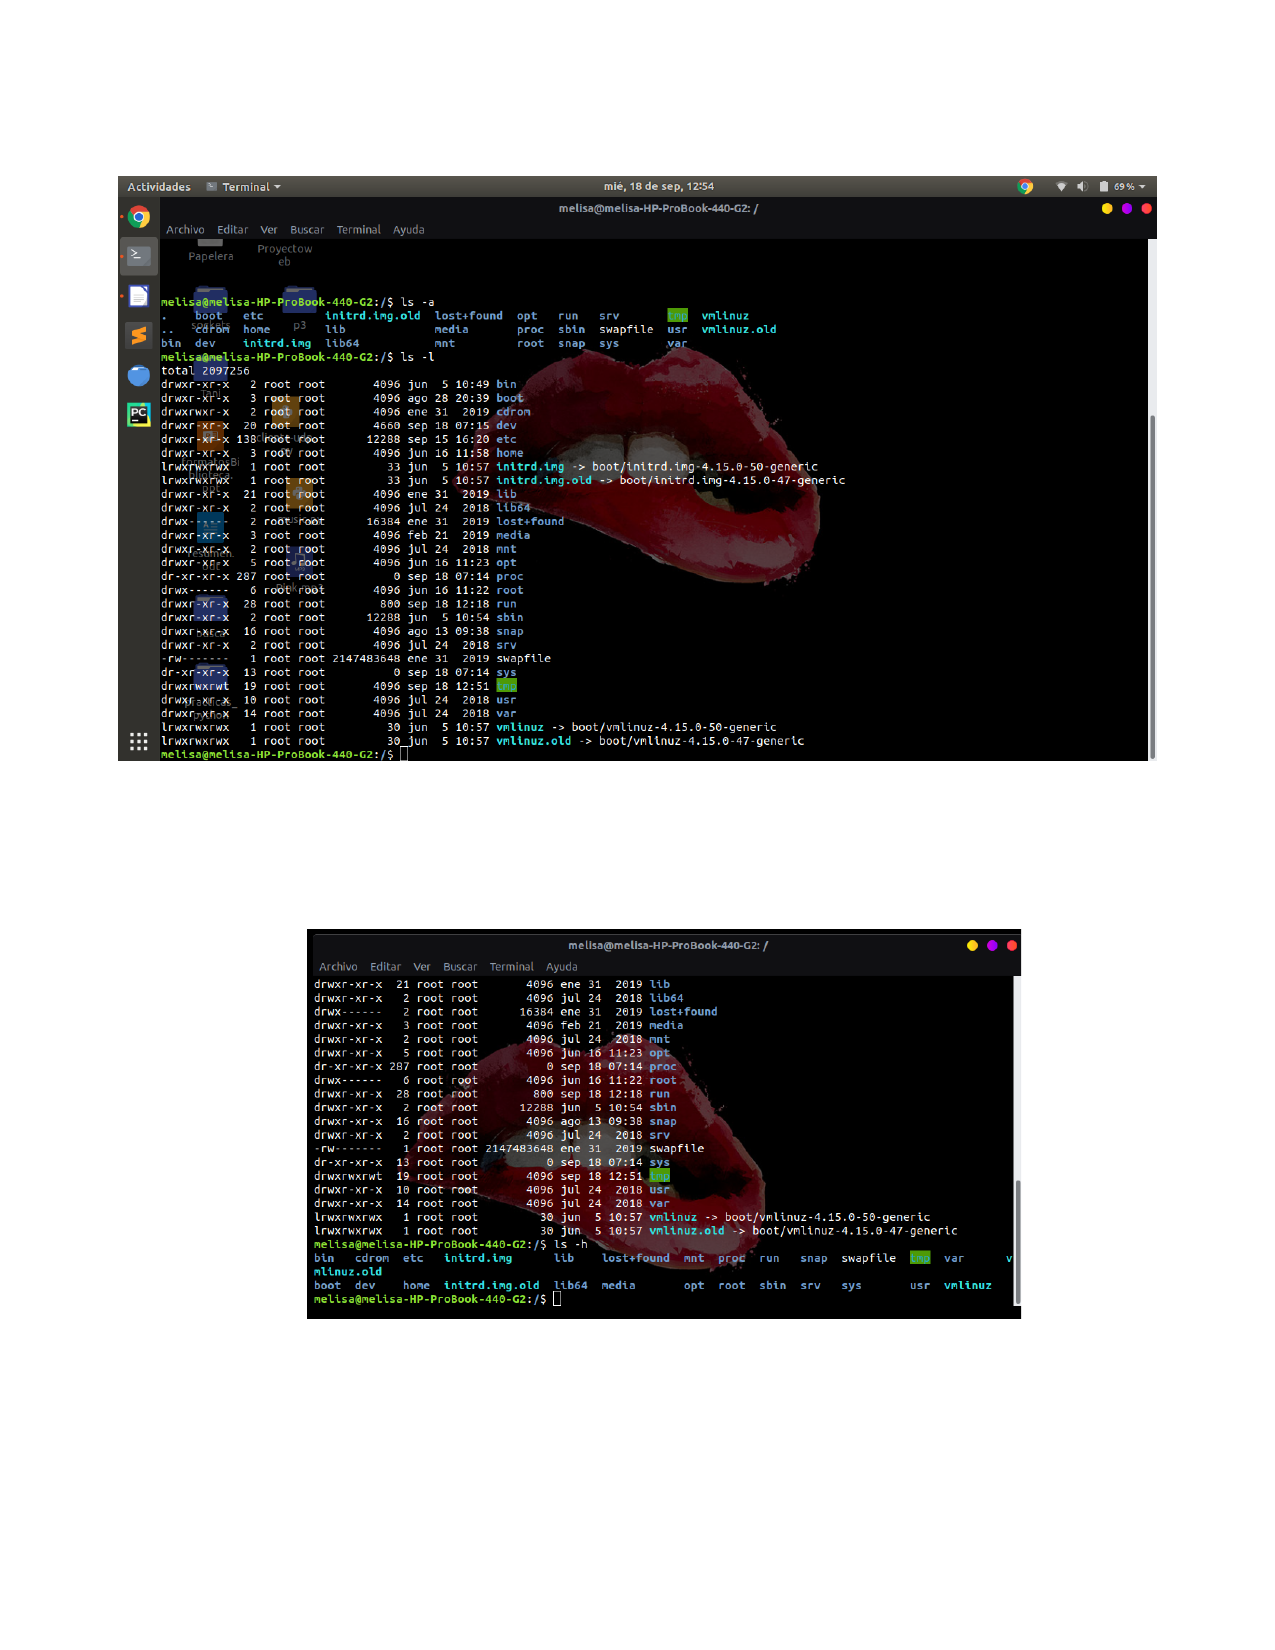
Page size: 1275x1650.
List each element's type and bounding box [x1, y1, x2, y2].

picture [118, 176, 1157, 761]
picture [307, 929, 1022, 1319]
